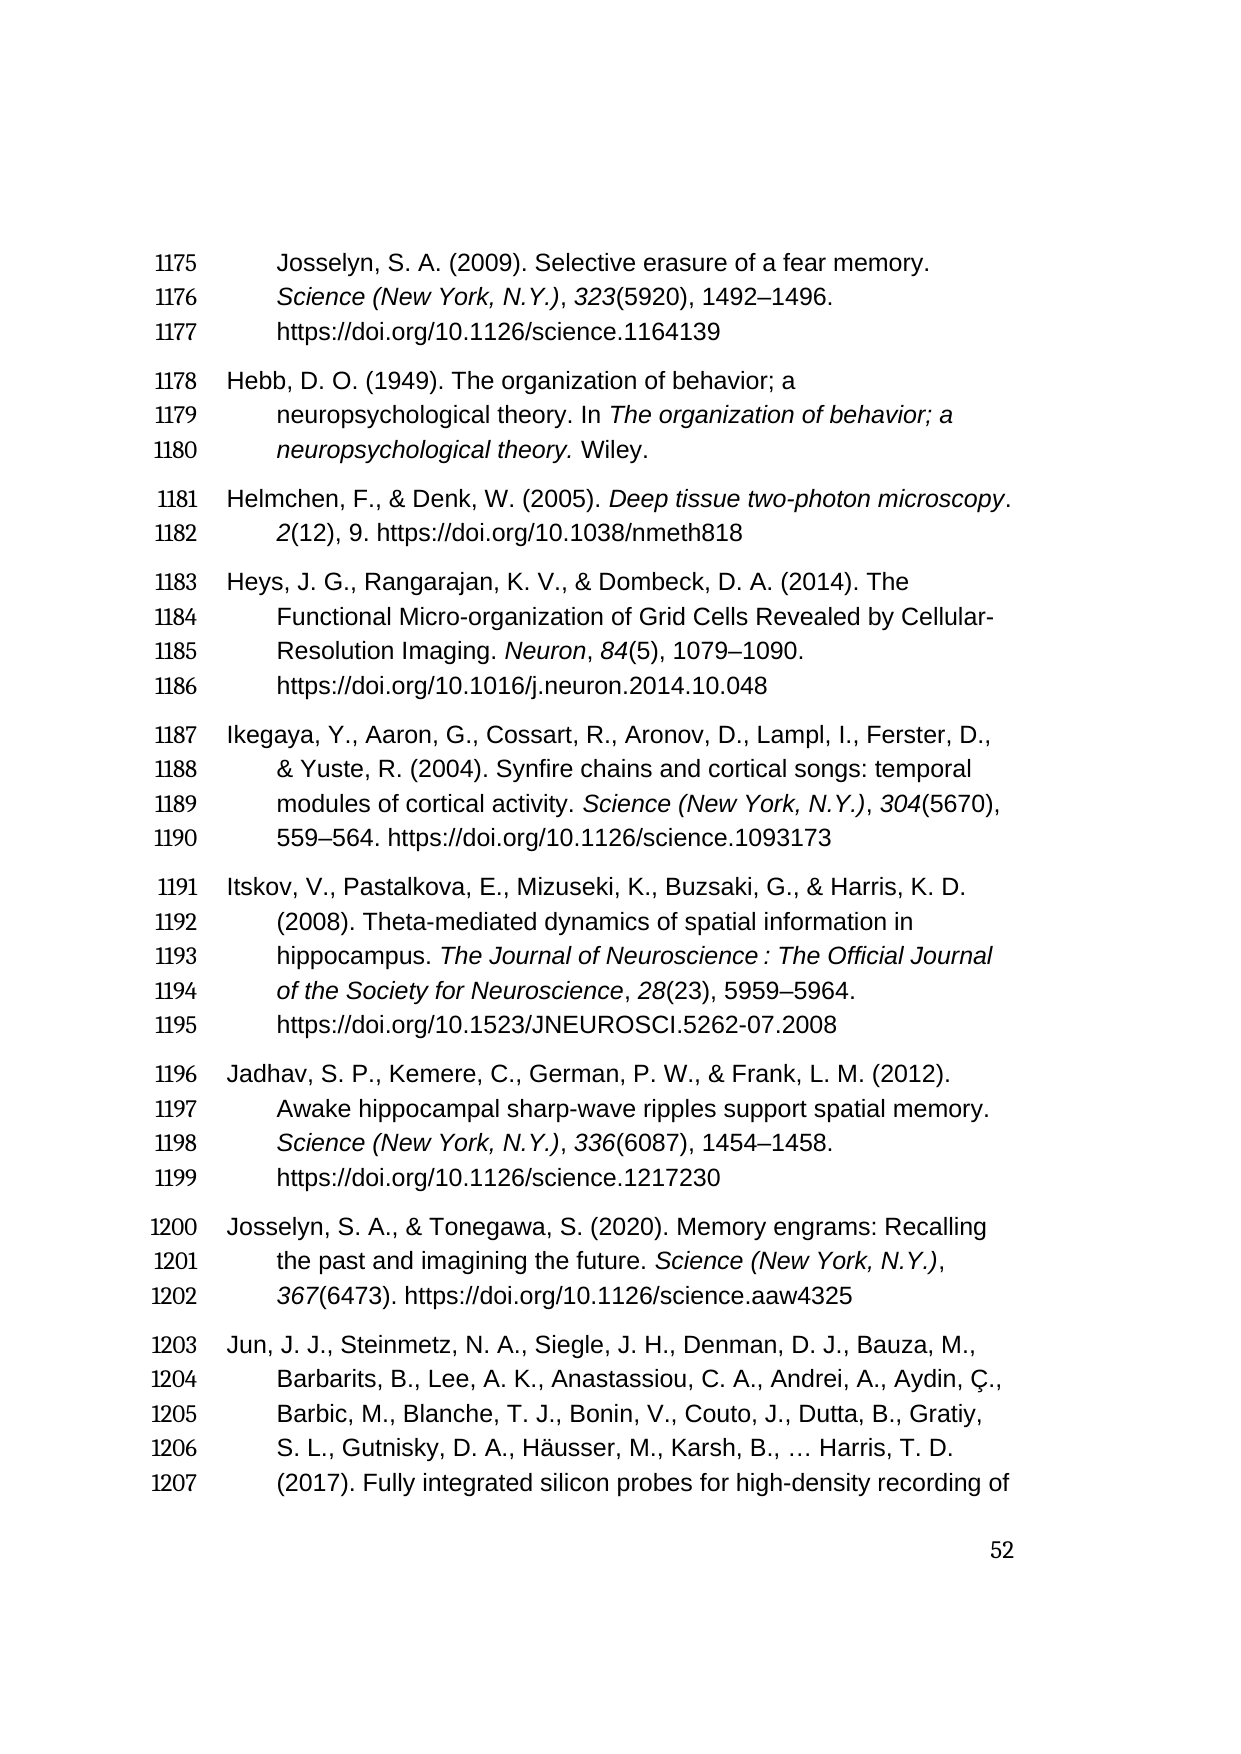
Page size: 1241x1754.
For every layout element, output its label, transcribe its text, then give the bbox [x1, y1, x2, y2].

text Helmchen, F., & Denk, W. (2005). Deep tissue two-photon microscopy. 2(12), 9. https://doi.org/10.1038/nmeth818 [226, 484, 1014, 547]
text Hebb, D. O. (1949). The organization of behavior; a neuropsychological theory. In The organization of behavior; a neuropsychological theory. Wiley. [226, 366, 1014, 463]
text Jun, J. J., Steinmetz, N. A., Siegle, J. H., Denman, D. J., Bauza, M., Barbarits, B., Lee, A. K., Anastassiou, C. A., Andrei, A., Aydin, Ç., Barbic, M., Blanche, T. J., Bonin, V., Couto, J., Dutta, B., Gratiy, S. L., Gutnisky, D. A., Häusser, M., Karsh, B., … Harris, T. D. (2017). Fully integrated silicon probes for high-density recording of [226, 1330, 1014, 1496]
text Jadhav, S. P., Kemere, C., German, P. W., & Frank, L. M. (2012). Awake hippocampal sharp-wave ripples support spatial memory. Science (New York, N.Y.), 336(6087), 1454–1458. https://doi.org/10.1126/science.1217230 [226, 1059, 1014, 1191]
text Itskov, V., Pastalkova, E., Mizuseki, K., Buzsaki, G., & Harris, K. D. (2008). Theta-mediated dynamics of spatial information in hippocampus. The Journal of Neuroscience : The Official Journal of the Society for Neuroscience, 28(23), 5959–5964. https://doi.org/10.1523/JNEUROSCI.5262-07.2008 [226, 872, 1014, 1039]
text Ikegaya, Y., Aaron, G., Cossart, R., Aronov, D., Lampl, I., Ferster, D., & Yuste, R. (2004). Synfire chains and cortical songs: temporal modules of cortical activity. Science (New York, N.Y.), 304(5670), 559–564. https://doi.org/10.1126/science.1093173 [226, 720, 1014, 852]
text Josselyn, S. A., & Tonegawa, S. (2020). Memory engrams: Recalling the past and imagining the future. Science (New York, N.Y.), 367(6473). https://doi.org/10.1126/science.aaw4325 [226, 1212, 1014, 1309]
text Heys, J. G., Rangarajan, K. V., & Dombeck, D. A. (2014). The Functional Micro-organization of Grid Cells Revealed by Cellular-Resolution Imaging. Neuron, 84(5), 1079–1090. https://doi.org/10.1016/j.neuron.2014.10.048 [226, 567, 1014, 699]
text Josselyn, S. A. (2009). Selective erasure of a fear memory. Science (New York, N.Y.), 323(5920), 1492–1496. https://doi.org/10.1126/science.1164139 [226, 248, 1014, 345]
